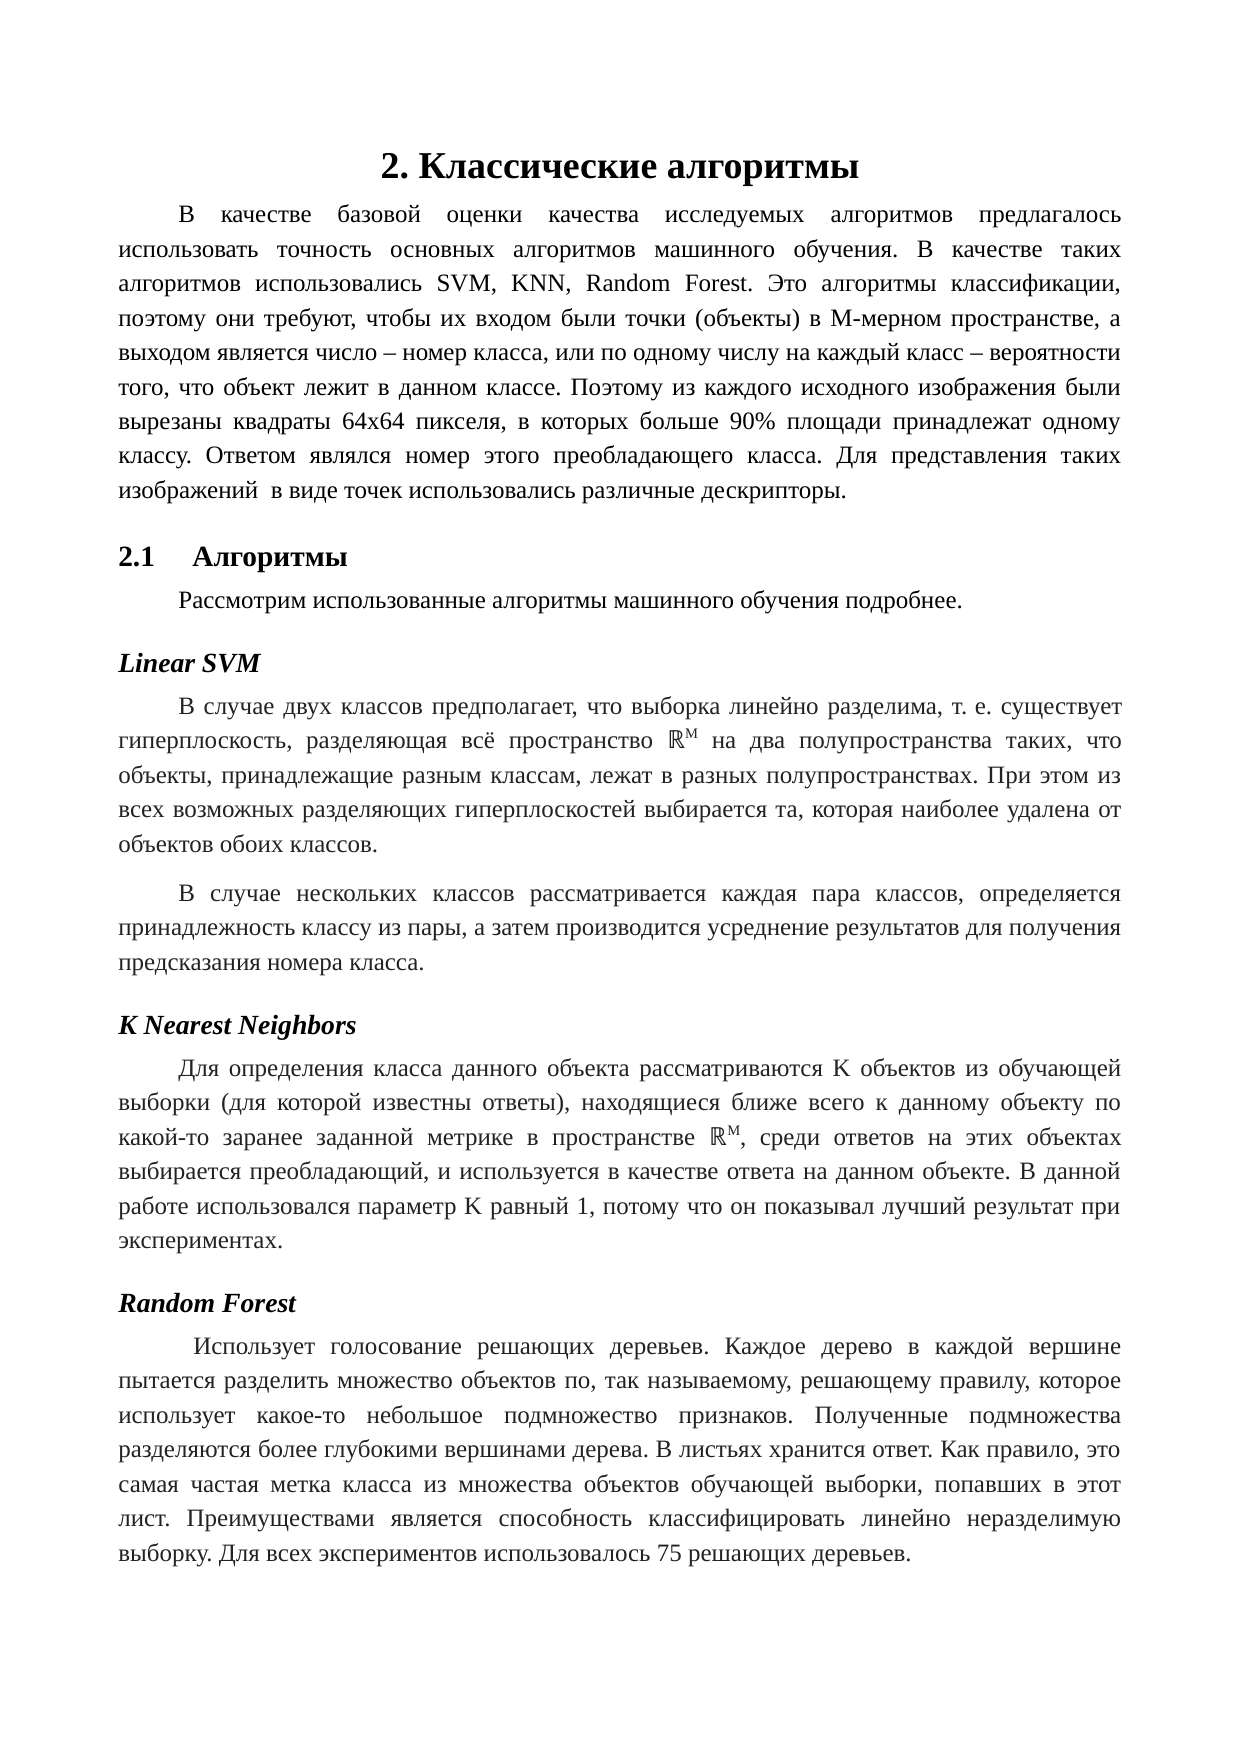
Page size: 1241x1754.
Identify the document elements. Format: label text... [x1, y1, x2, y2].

subtitle Linear SVM [118, 647, 1122, 678]
text В качестве базовой оценки качества исследуемых алгоритмов предлагалось использовать точность основных алгоритмов машинного обучения. В качестве таких алгоритмов использовались SVM, KNN, Random Forest. Это алгоритмы классификации, поэтому они требуют, чтобы их входом были точки (объекты) в M-мерном пространстве, а выходом является число – номер класса, или по одному числу на каждый класс – вероятности того, что объект лежит в данном классе. Поэтому из каждого исходного изображения были вырезаны квадраты 64x64 пикселя, в которых больше 90% площади принадлежат одному классу. Ответом являлся номер этого преобладающего класса. Для представления таких изображений в виде точек использовались различные дескрипторы. [118, 199, 1122, 504]
subtitle K Nearest Neighbors [118, 1008, 1122, 1040]
subtitle Random Forest [118, 1287, 1122, 1319]
text Использует голосование решающих деревьев. Каждое дерево в каждой вершине пытается разделить множество объектов по, так называемому, решающему правилу, которое использует какое-то небольшое подмножество признаков. Полученные подмножества разделяются более глубокими вершинами дерева. В листьях хранится ответ. Как правило, это самая частая метка класса из множества объектов обучающей выборки, попавших в этот лист. Преимуществами является способность классифицировать линейно неразделимую выборку. Для всех экспериментов использовалось 75 решающих деревьев. [118, 1331, 1122, 1567]
text В случае нескольких классов рассматривается каждая пара классов, определяется принадлежность классу из пары, а затем производится усреднение результатов для получения предсказания номера класса. [118, 878, 1122, 976]
text В случае двух классов предполагает, что выборка линейно разделима, т. е. существует гиперплоскость, разделяющая всё пространство ℝM на два полупространства таких, что объекты, принадлежащие разным классам, лежат в разных полупространствах. При этом из всех возможных разделяющих гиперплоскостей выбирается та, которая наиболее удалена от объектов обоих классов. [118, 691, 1122, 858]
text Для определения класса данного объекта рассматриваются K объектов из обучающей выборки (для которой известны ответы), находящиеся ближе всего к данному объекту по какой-то заранее заданной метрике в пространстве ℝM, среди ответов на этих объектах выбирается преобладающий, и используется в качестве ответа на данном объекте. В данной работе использовался параметр K равный 1, потому что он показывал лучший результат при экспериментах. [118, 1053, 1122, 1254]
subtitle 2.1 Алгоритмы [118, 539, 1122, 572]
text Рассмотрим использованные алгоритмы машинного обучения подробнее. [118, 585, 1122, 614]
subtitle 2. Классические алгоритмы [118, 143, 1122, 187]
